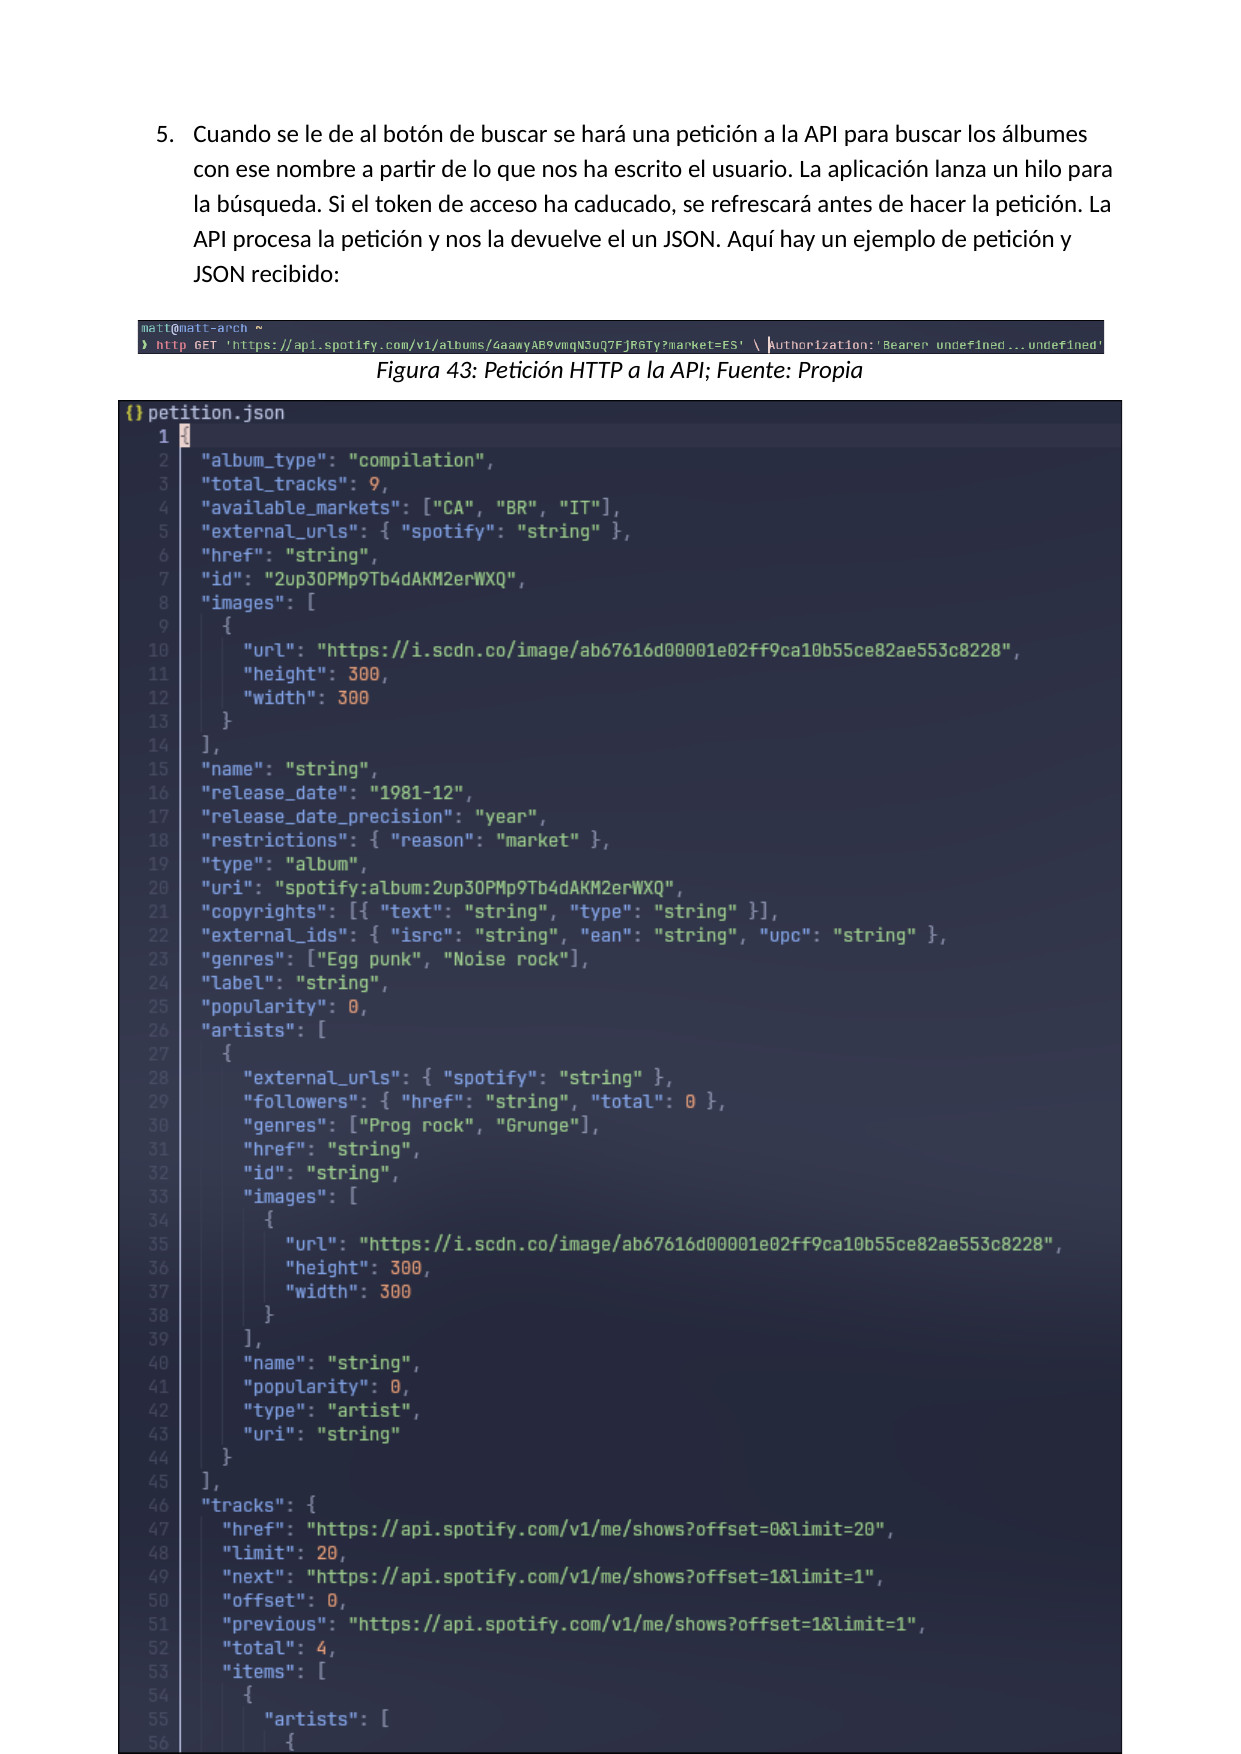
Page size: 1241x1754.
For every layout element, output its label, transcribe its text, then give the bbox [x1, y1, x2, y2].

picture [137, 320, 1105, 354]
list Cuando se le de al botón de buscar se hará una petición a la API para buscar los álbumes con ese nombre a partir de lo que nos ha escrito el usuario. La aplicación lanza un hilo para la búsqueda. Si el token de acceso ha caducado, se refrescará antes de hacer la petición. La API procesa la petición y nos la devuelve el un JSON. Aquí hay un ejemplo de petición y JSON recibido: [156, 118, 1122, 289]
text Figura 43: Petición HTTP a la API; Fuente: Propia [138, 354, 1104, 384]
picture [118, 400, 1123, 1754]
